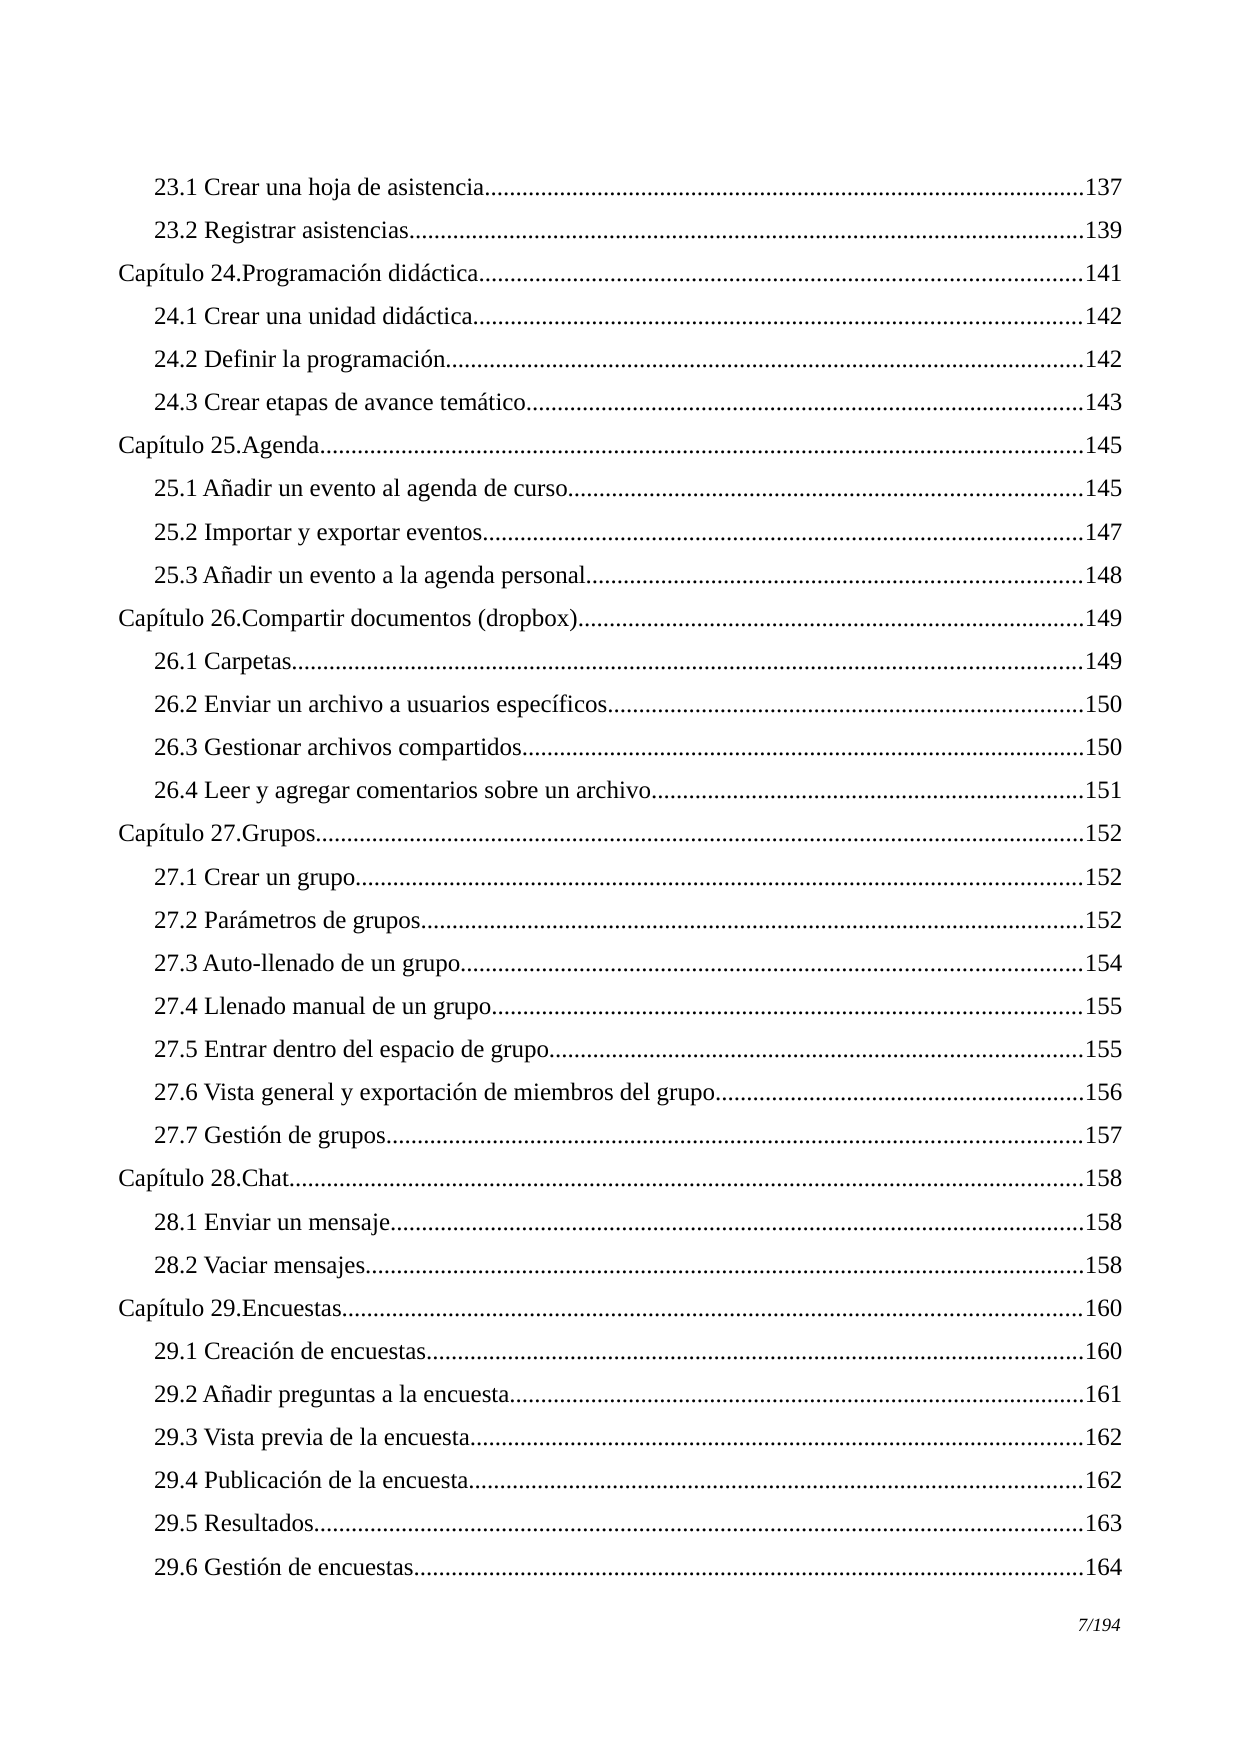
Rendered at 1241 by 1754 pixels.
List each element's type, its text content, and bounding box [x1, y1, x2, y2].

text 25.1 Añadir un evento al agenda de curso 145 [148, 473, 1122, 502]
text 28.2 Vaciar mensajes 158 [148, 1250, 1122, 1278]
text 24.3 Crear etapas de avance temático 143 [148, 387, 1122, 416]
text Capítulo 27.Grupos 152 [118, 818, 1122, 847]
text 29.5 Resultados 163 [148, 1508, 1122, 1537]
text 24.2 Definir la programación 142 [148, 344, 1122, 373]
text 26.4 Leer y agregar comentarios sobre un archivo 151 [148, 775, 1122, 804]
text 23.2 Registrar asistencias 139 [148, 215, 1122, 243]
text 27.1 Crear un grupo 152 [148, 862, 1122, 890]
text 26.3 Gestionar archivos compartidos 150 [148, 732, 1122, 761]
text 29.1 Creación de encuestas 160 [148, 1336, 1122, 1365]
text 28.1 Enviar un mensaje 158 [148, 1207, 1122, 1235]
text 27.2 Parámetros de grupos 152 [148, 905, 1122, 933]
text 27.6 Vista general y exportación de miembros del grupo 156 [148, 1077, 1122, 1106]
text 27.4 Llenado manual de un grupo 155 [148, 991, 1122, 1020]
text Capítulo 25.Agenda 145 [118, 430, 1122, 459]
text 29.3 Vista previa de la encuesta 162 [148, 1422, 1122, 1451]
text 25.2 Importar y exportar eventos 147 [148, 517, 1122, 545]
text 27.5 Entrar dentro del espacio de grupo 155 [148, 1034, 1122, 1063]
text 29.4 Publicación de la encuesta 162 [148, 1465, 1122, 1494]
text Capítulo 29.Encuestas 160 [118, 1293, 1122, 1322]
text 24.1 Crear una unidad didáctica 142 [148, 301, 1122, 330]
text Capítulo 24.Programación didáctica 141 [118, 258, 1122, 287]
text 27.3 Auto-llenado de un grupo 154 [148, 948, 1122, 977]
text 26.2 Enviar un archivo a usuarios específicos 150 [148, 689, 1122, 718]
text 29.2 Añadir preguntas a la encuesta 161 [148, 1379, 1122, 1408]
text 23.1 Crear una hoja de asistencia 137 [148, 172, 1122, 200]
text 25.3 Añadir un evento a la agenda personal 148 [148, 560, 1122, 588]
text Capítulo 28.Chat 158 [118, 1163, 1122, 1192]
text Capítulo 26.Compartir documentos (dropbox) 149 [118, 603, 1122, 632]
text 27.7 Gestión de grupos 157 [148, 1120, 1122, 1149]
text 29.6 Gestión de encuestas 164 [148, 1552, 1122, 1580]
text 26.1 Carpetas 149 [148, 646, 1122, 675]
